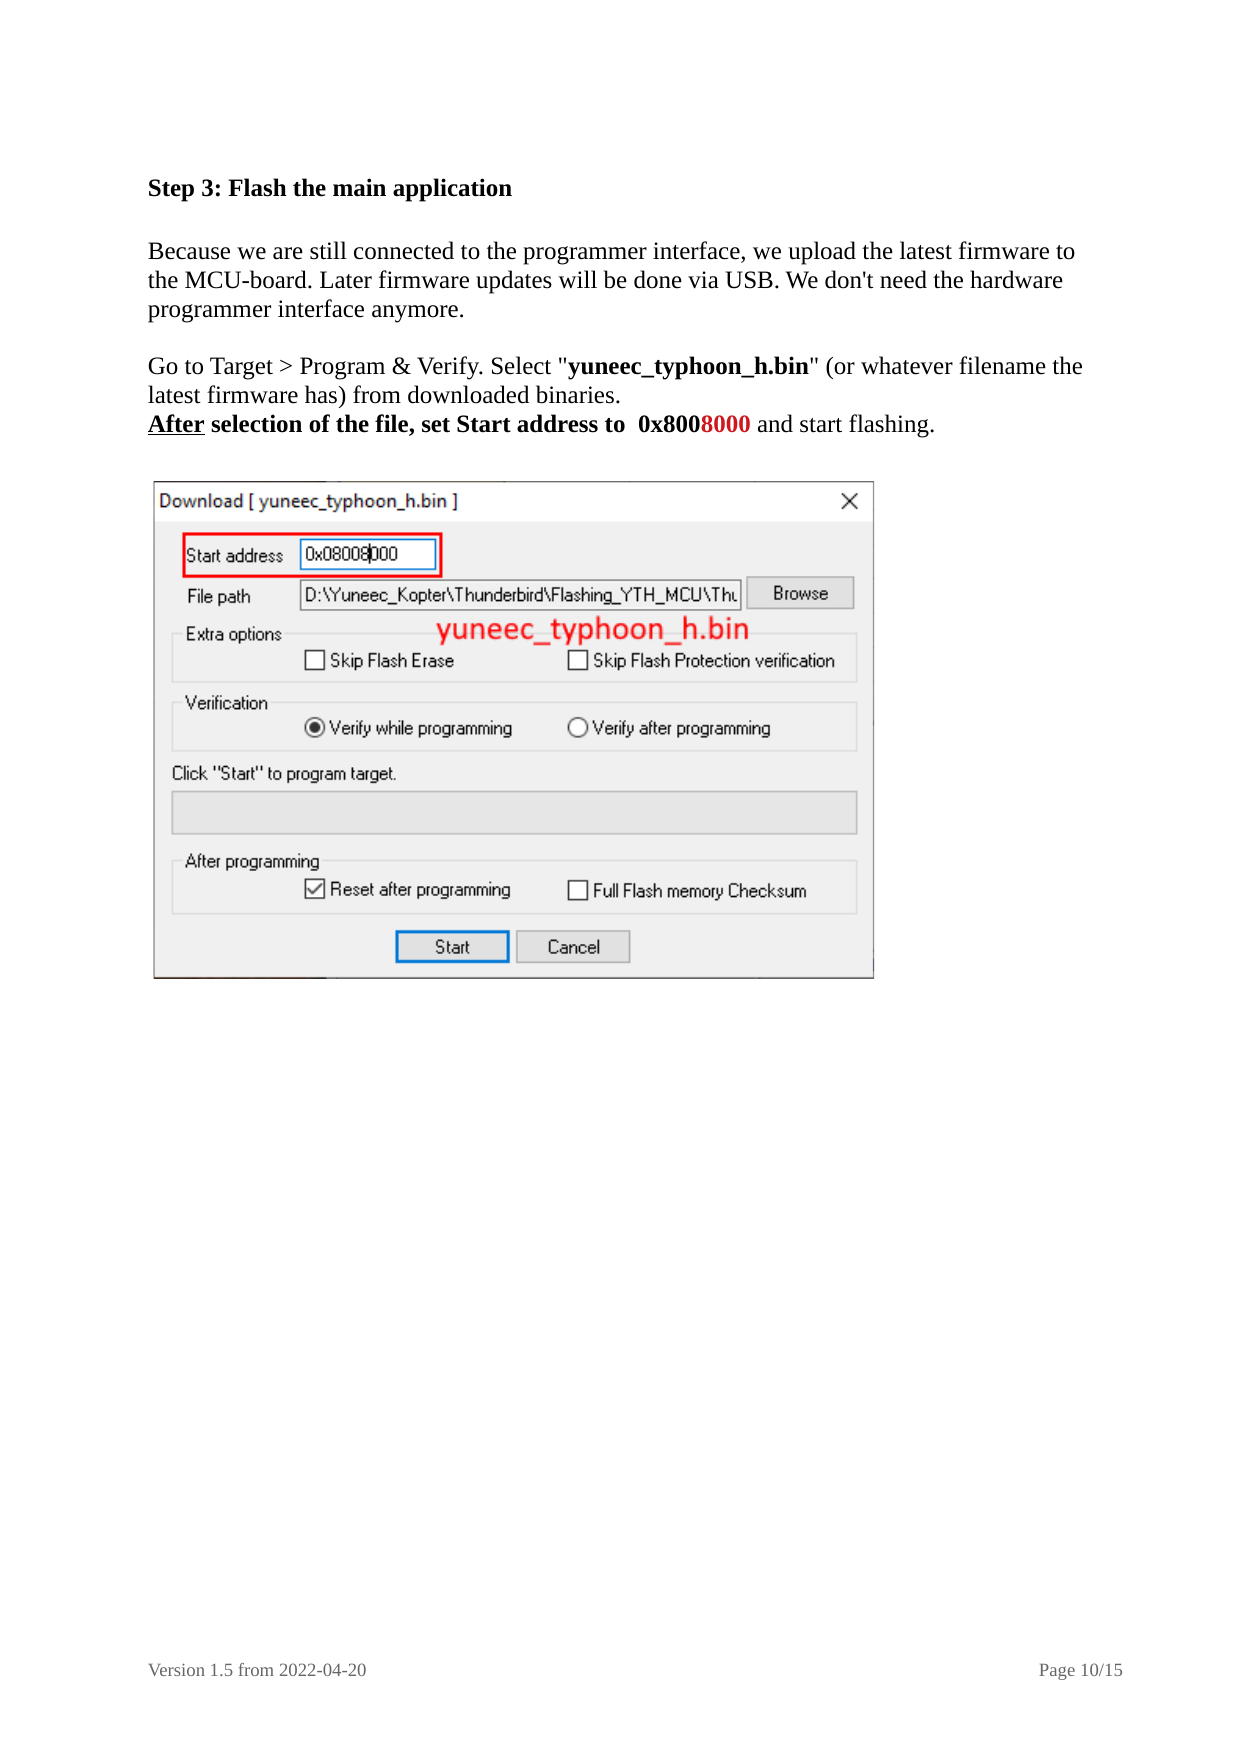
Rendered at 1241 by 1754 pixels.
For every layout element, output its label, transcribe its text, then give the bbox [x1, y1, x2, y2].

text After selection of the file, set Start address to 0x8008000 and start flashing. [148, 409, 1093, 438]
text Because we are still connected to the programmer interface, we upload the latest firmware to the MCU-board. Later firmware updates will be done via USB. We don't need the hardware programmer interface anymore. [148, 236, 1093, 323]
picture [153, 481, 875, 979]
text Go to Target > Program & Verify. Select "yuneec_typhoon_h.bin" (or whatever filename the latest firmware has) from downloaded binaries. [148, 351, 1093, 409]
subtitle Step 3: Flash the main application [148, 173, 1093, 201]
